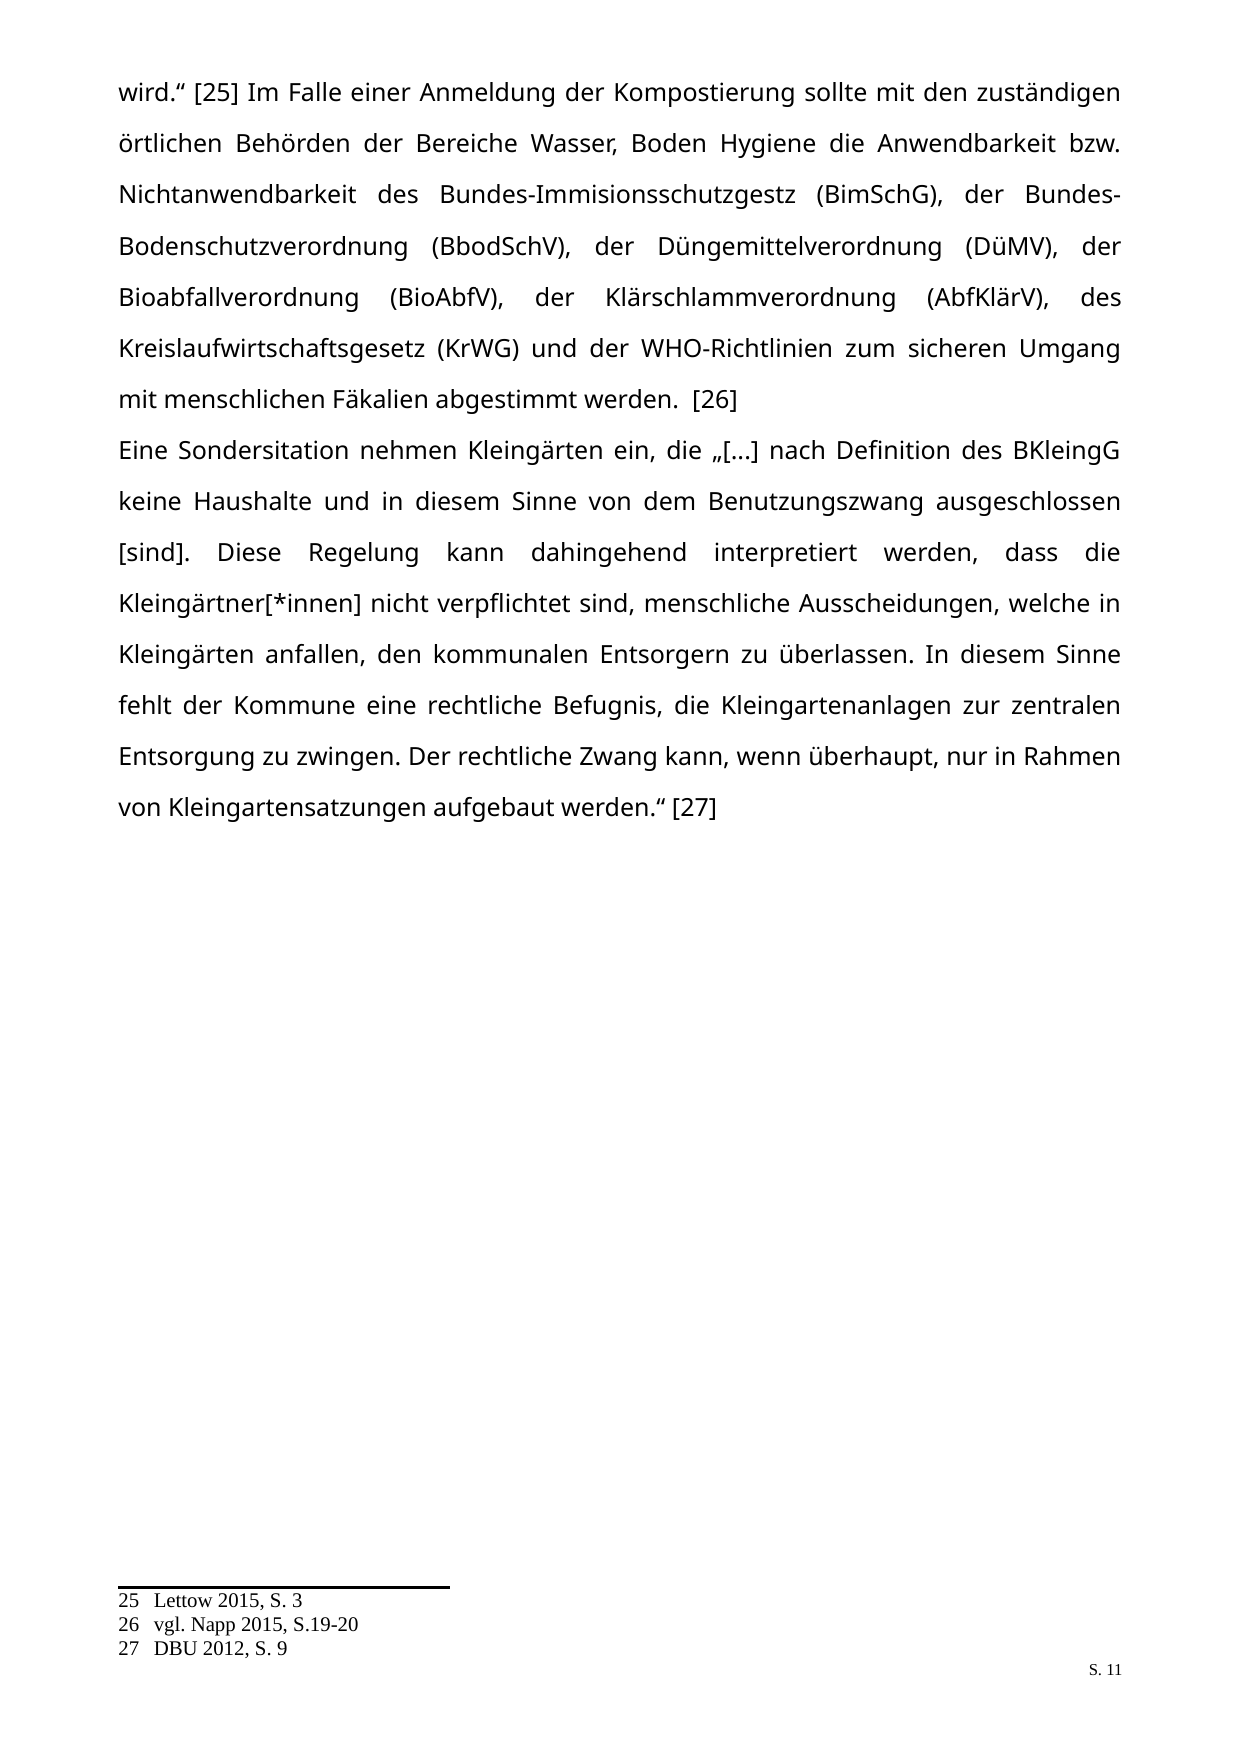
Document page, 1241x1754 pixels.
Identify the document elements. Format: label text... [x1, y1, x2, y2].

text „Die rechtliche Bewertung zur Nutzung von Trockentrenntoiletten und zur Verwertung der erfassten Fäzes und des erfassten Urins gestalten sich mit dem deutschen Bundes-, sowie Landesrecht uneindeutig. Die Begriffe Fäzes und Urin kommen in der deutschen Gesetzeslandschaft nicht vor. [...]. Letztendlich gilt, was nicht verboten ist, ist erlaubt, solange das Wohl der Allgemeinheit nicht gefährdet wird.“ [] Im Falle einer Anmeldung der Kompostierung sollte mit den zuständigen örtlichen Behörden der Bereiche Wasser, Boden Hygiene die Anwendbarkeit bzw. Nichtanwendbarkeit des Bundes-Immisionsschutzgestz (BimSchG), der Bundes-Bodenschutzverordnung (BbodSchV), der Düngemittelverordnung (DüMV), der Bioabfallverordnung (BioAbfV), der Klärschlammverordnung (AbfKlärV), des Kreislaufwirtschaftsgesetz (KrWG) und der WHO-Richtlinien zum sicheren Umgang mit menschlichen Fäkalien abgestimmt werden. [] [118, 75, 1122, 415]
text Eine Sondersitation nehmen Kleingärten ein, die „[...] nach Definition des BKleingG keine Haushalte und in diesem Sinne von dem Benutzungszwang ausgeschlossen [sind]. Diese Regelung kann dahingehend interpretiert werden, dass die Kleingärtner[*innen] nicht verpflichtet sind, menschliche Ausscheidungen, welche in Kleingärten anfallen, den kommunalen Entsorgern zu überlassen. In diesem Sinne fehlt der Kommune eine rechtliche Befugnis, die Kleingartenanlagen zur zentralen Entsorgung zu zwingen. Der rechtliche Zwang kann, wenn überhaupt, nur in Rahmen von Kleingartensatzungen aufgebaut werden.“ [] [118, 432, 1122, 824]
text vgl. Napp 2015, S.19-20 [118, 1612, 1122, 1636]
text DBU 2012, S. 9 [118, 1636, 1122, 1660]
text Lettow 2015, S. 3 [118, 1588, 1122, 1612]
